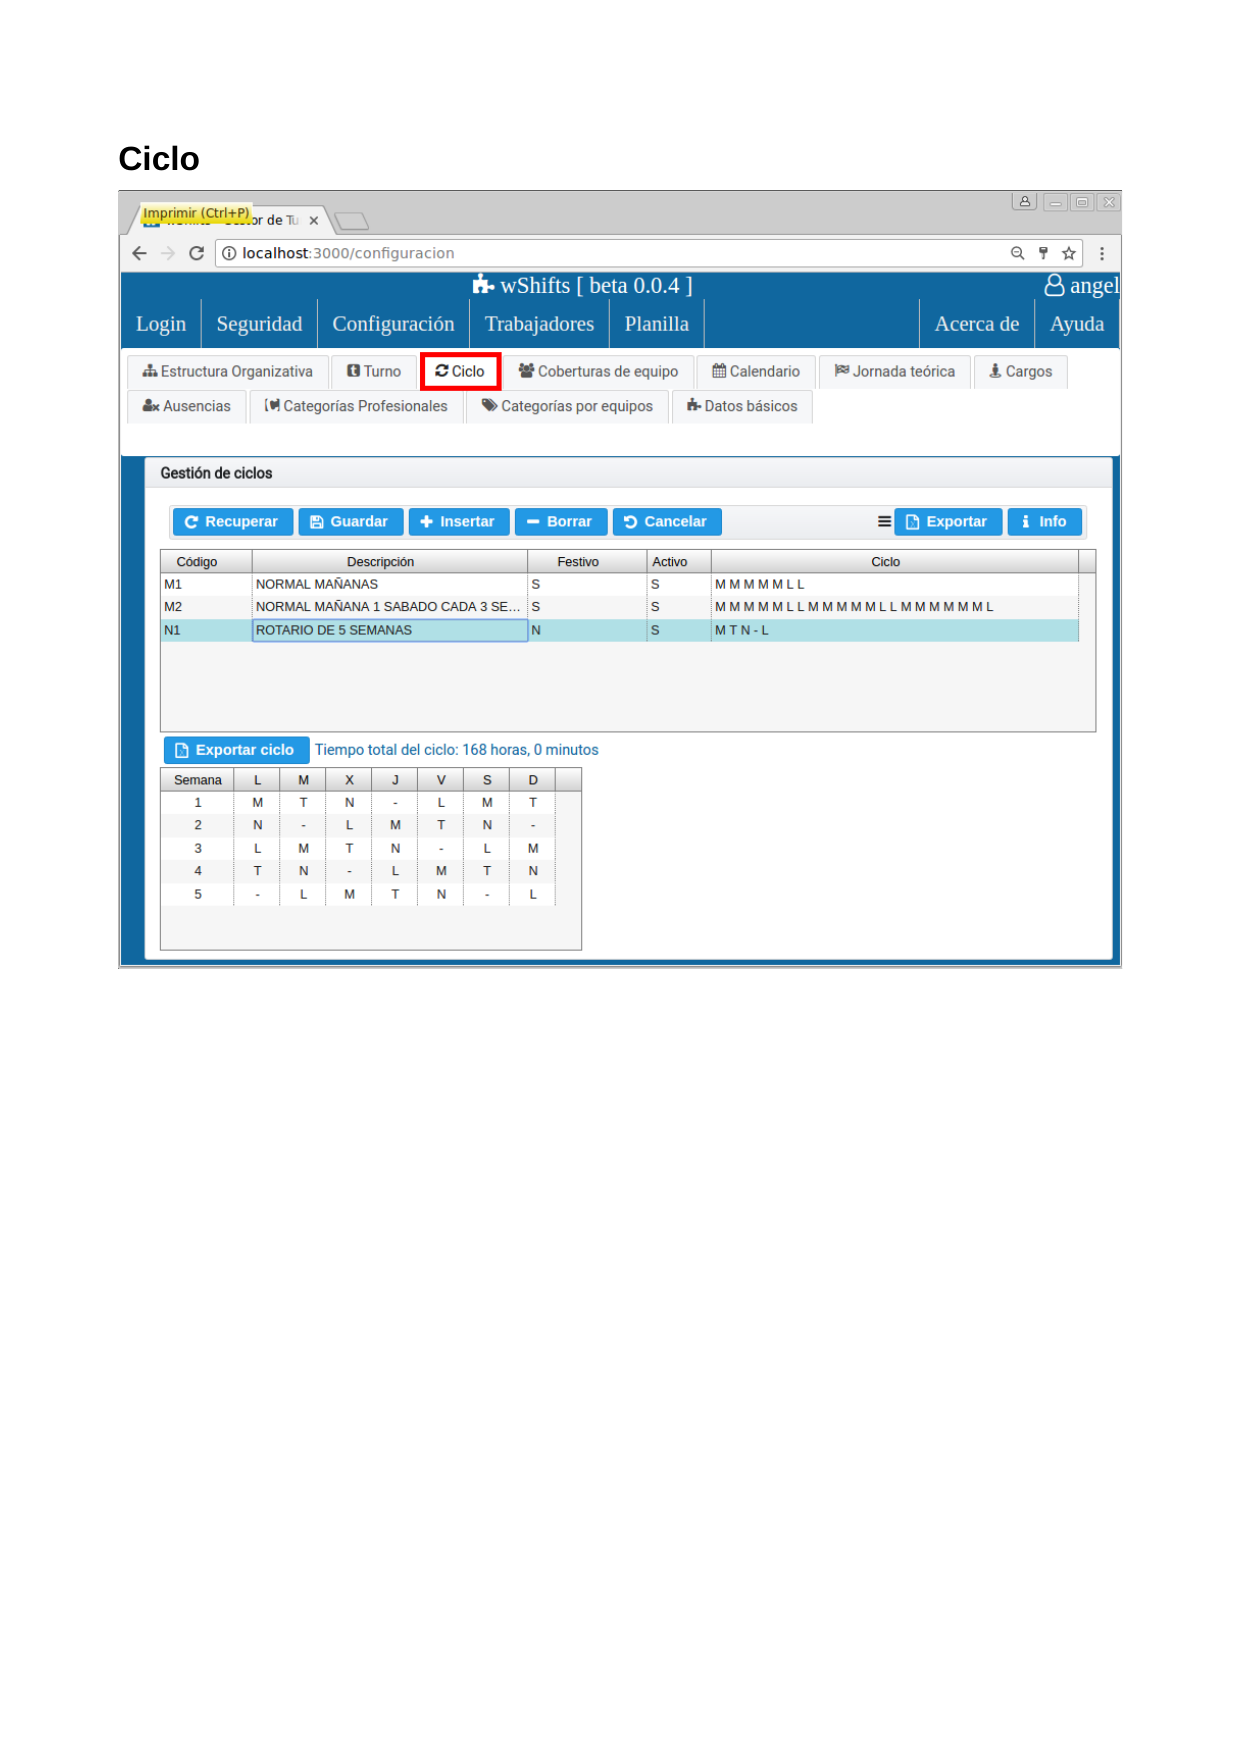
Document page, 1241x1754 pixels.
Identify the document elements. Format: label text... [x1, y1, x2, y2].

picture [118, 190, 1123, 969]
subtitle Ciclo [118, 139, 1122, 178]
